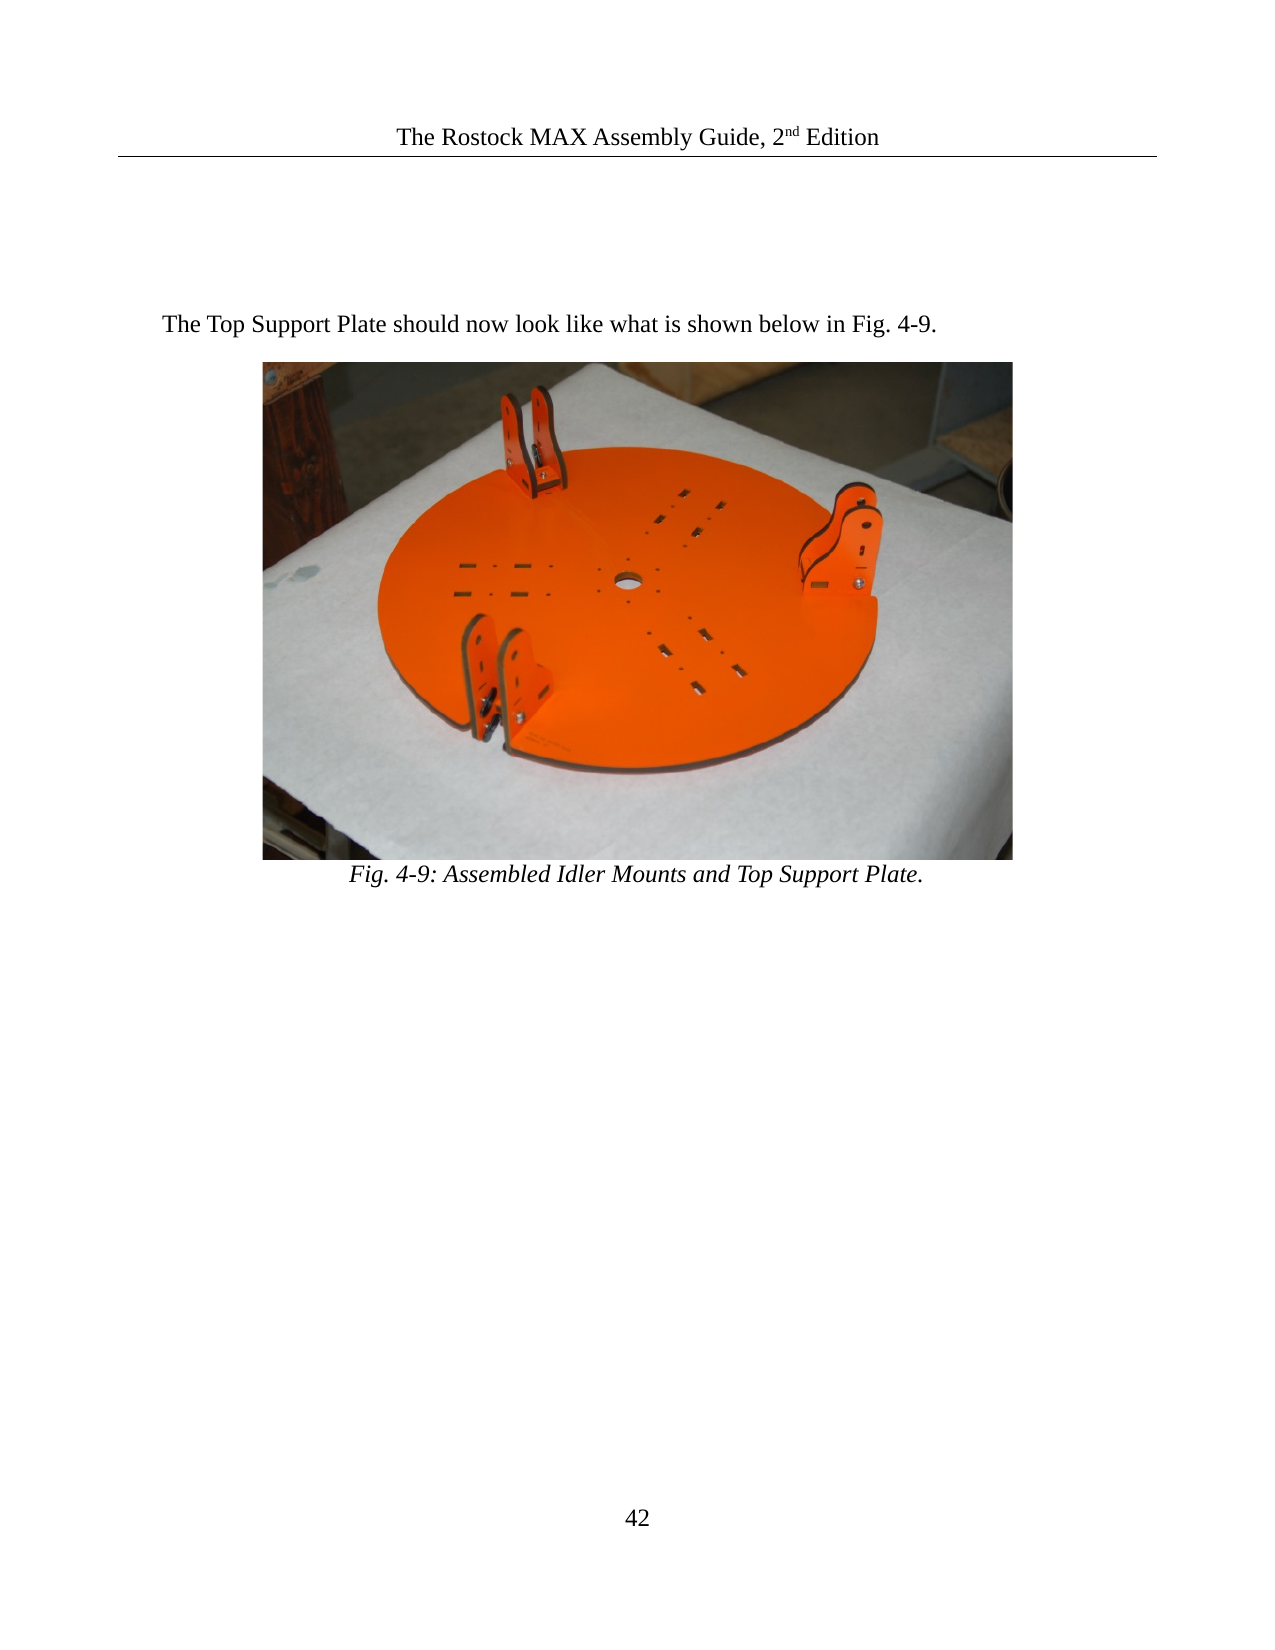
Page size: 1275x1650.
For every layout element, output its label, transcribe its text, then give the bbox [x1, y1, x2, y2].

text Fig. 4-9: Assembled Idler Mounts and Top Support Plate. [262, 860, 1012, 888]
picture [262, 362, 1013, 860]
text The Top Support Plate should now look like what is shown below in Fig. 4-9. [118, 309, 1157, 338]
